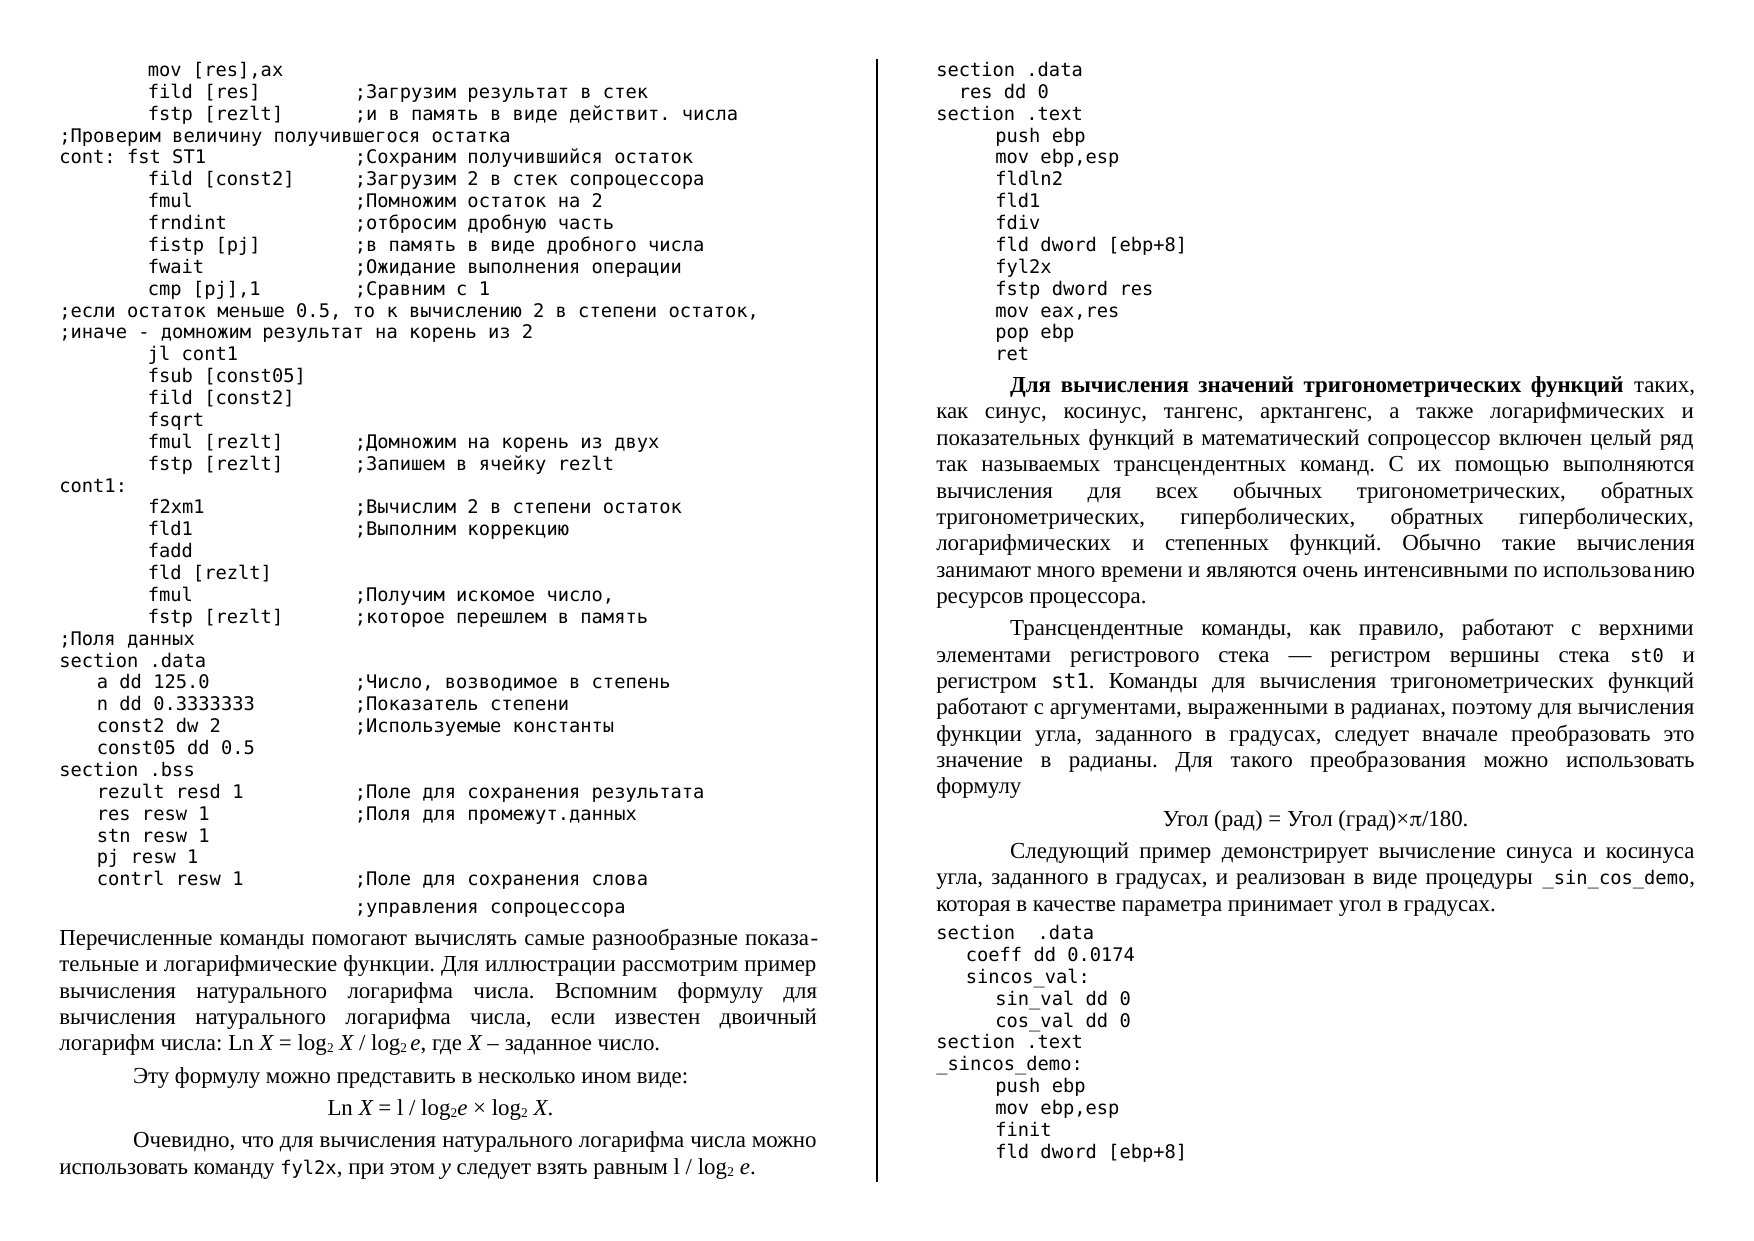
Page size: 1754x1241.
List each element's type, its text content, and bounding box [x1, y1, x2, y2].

text push ebp [936, 125, 1695, 147]
text stn resw 1 [97, 825, 818, 847]
text fadd [148, 540, 818, 562]
text res dd 0 [936, 81, 1695, 103]
text fmul ;Помножим остаток на 2 [148, 190, 818, 212]
text res resw 1 ;Поля для промежут.данных [97, 803, 818, 825]
text frndint ;отбросим дробную часть [148, 212, 818, 234]
text Для вычисления значений тригонометрических функций таких, как синус, ко­синус, тангенс, арктангенс, а также логарифмических и показательных функций в математический сопроцессор включен целый ряд так называемых трансцен­дентных команд. С их помощью выполняются вычисления для всех обычных тригонометрических, обратных тригонометрических, гиперболических, обратных гиперболических, логарифмических и степенных функций. Обычно такие вычис­ления занимают много времени и являются очень интенсивными по использова­нию ресурсов процессора. [936, 371, 1695, 608]
text fdiv [936, 212, 1695, 234]
text ;управления сопроцессора [97, 896, 818, 918]
text section .text [936, 103, 1695, 125]
text section .bss [59, 759, 818, 781]
text cont: fst ST1 ;Сохраним получившийся остаток [59, 147, 818, 168]
text jl cont1 [148, 343, 818, 365]
text const05 dd 0.5 [97, 737, 818, 759]
text Эту формулу можно представить в несколько ином виде: [59, 1062, 818, 1088]
text Очевидно, что для вычисления натурального логарифма числа можно исполь­зовать команду fyl2x, при этом у следует взять равным l / log2 е. [59, 1126, 818, 1179]
text pj resw 1 [97, 847, 818, 868]
text ;Поля данных [59, 628, 818, 650]
text fistp [pj] ;в память в виде дробного числа [148, 234, 818, 256]
text fsqrt [148, 409, 818, 431]
text fstp [rezlt] ;и в память в виде действит. числа [148, 103, 818, 125]
text coeff dd 0.0174 [936, 944, 1695, 966]
text const2 dw 2 ;Используемые константы [97, 715, 818, 737]
text mov eax,res [936, 300, 1695, 322]
text n dd 0.3333333 ;Показатель степени [97, 693, 818, 715]
text fld dword [ebp+8] [936, 1141, 1695, 1163]
text fsub [const05] [148, 365, 818, 387]
text fwait ;Ожидание выполнения операции [148, 256, 818, 278]
text sincos_val: [936, 966, 1695, 988]
text fld dword [ebp+8] [936, 234, 1695, 256]
text Следующий пример демонстрирует вычисле­ние синуса и косинуса угла, заданного в градусах, и реализован в виде процедуры _sin_cos_demo, которая в качестве параметра принимает угол в градусах. [936, 837, 1695, 916]
text Трансцендентные команды, как правило, работают с верхними элементами ре­гистрового стека — регистром вершины стека st0 и регистром st1. Команды для вычисления тригонометрических функций работают с аргументами, выра­женными в радианах, поэтому для вычисления функции угла, заданного в граду­сах, следует вначале преобразовать это значение в радианы. Для такого преобра­зования можно использовать формулу [936, 614, 1695, 799]
text section .data [936, 59, 1695, 81]
text _sincos_demo: [936, 1053, 1695, 1075]
text fild [const2] [148, 387, 818, 409]
text fstp dword res [936, 278, 1695, 300]
text section .text [936, 1031, 1695, 1053]
text section .data [936, 922, 1695, 944]
text a dd 125.0 ;Число, возводимое в степень [97, 672, 818, 693]
text contrl resw 1 ;Поле для сохранения слова [97, 868, 818, 890]
text fld1 ;Выполним коррекцию [148, 518, 818, 540]
text pop ebp [936, 322, 1695, 343]
text finit [936, 1119, 1695, 1141]
text rezult resd 1 ;Поле для сохранения результата [97, 781, 818, 803]
text cos_val dd 0 [936, 1009, 1695, 1031]
text Перечисленные команды помогают вычислять самые разнообразные показа­тельные и логарифмические функции. Для иллюстрации рассмотрим пример вы­числения натурального логарифма числа. Вспомним формулу для вычисления натурального логарифма числа, если известен двоичный логарифм числа: Ln X = log2 X / log2 е, где X – заданное число. [59, 924, 818, 1056]
text fld1 [936, 190, 1695, 212]
text fmul [rezlt] ;Домножим на корень из двух [148, 431, 818, 453]
text cont1: [59, 475, 818, 497]
text f2xm1 ;Вычислим 2 в степени остаток [148, 497, 818, 518]
text fmul ;Получим искомое число, [148, 584, 818, 606]
text fild [const2] ;Загрузим 2 в стек сопроцессора [148, 168, 818, 190]
text mov ebp,esp [936, 1097, 1695, 1119]
text fstp [rezlt] ;Запишем в ячейку rezlt [148, 453, 818, 475]
text mov [res],ax [148, 59, 818, 81]
text ret [936, 343, 1695, 365]
text ;Проверим величину получившегося остатка [59, 125, 818, 147]
text fstp [rezlt] ;которое перешлем в память [148, 606, 818, 628]
text push ebp [936, 1075, 1695, 1097]
text section .data [59, 650, 818, 672]
text ;если остаток меньше 0.5, то к вычислению 2 в степени остаток, [59, 300, 818, 322]
text Ln X = l / log2е × log2 X. [59, 1094, 818, 1120]
text fld [rezlt] [148, 562, 818, 584]
text fild [res] ;Загрузим результат в стек [148, 81, 818, 103]
text mov ebp,esp [936, 147, 1695, 168]
text sin_val dd 0 [936, 988, 1695, 1009]
text Угол (рад) = Угол (град)×/180. [936, 805, 1695, 831]
text ;иначе - домножим результат на корень из 2 [59, 322, 818, 343]
text cmp [pj],1 ;Сравним с 1 [148, 278, 818, 300]
text fldln2 [936, 168, 1695, 190]
text fyl2x [936, 256, 1695, 278]
